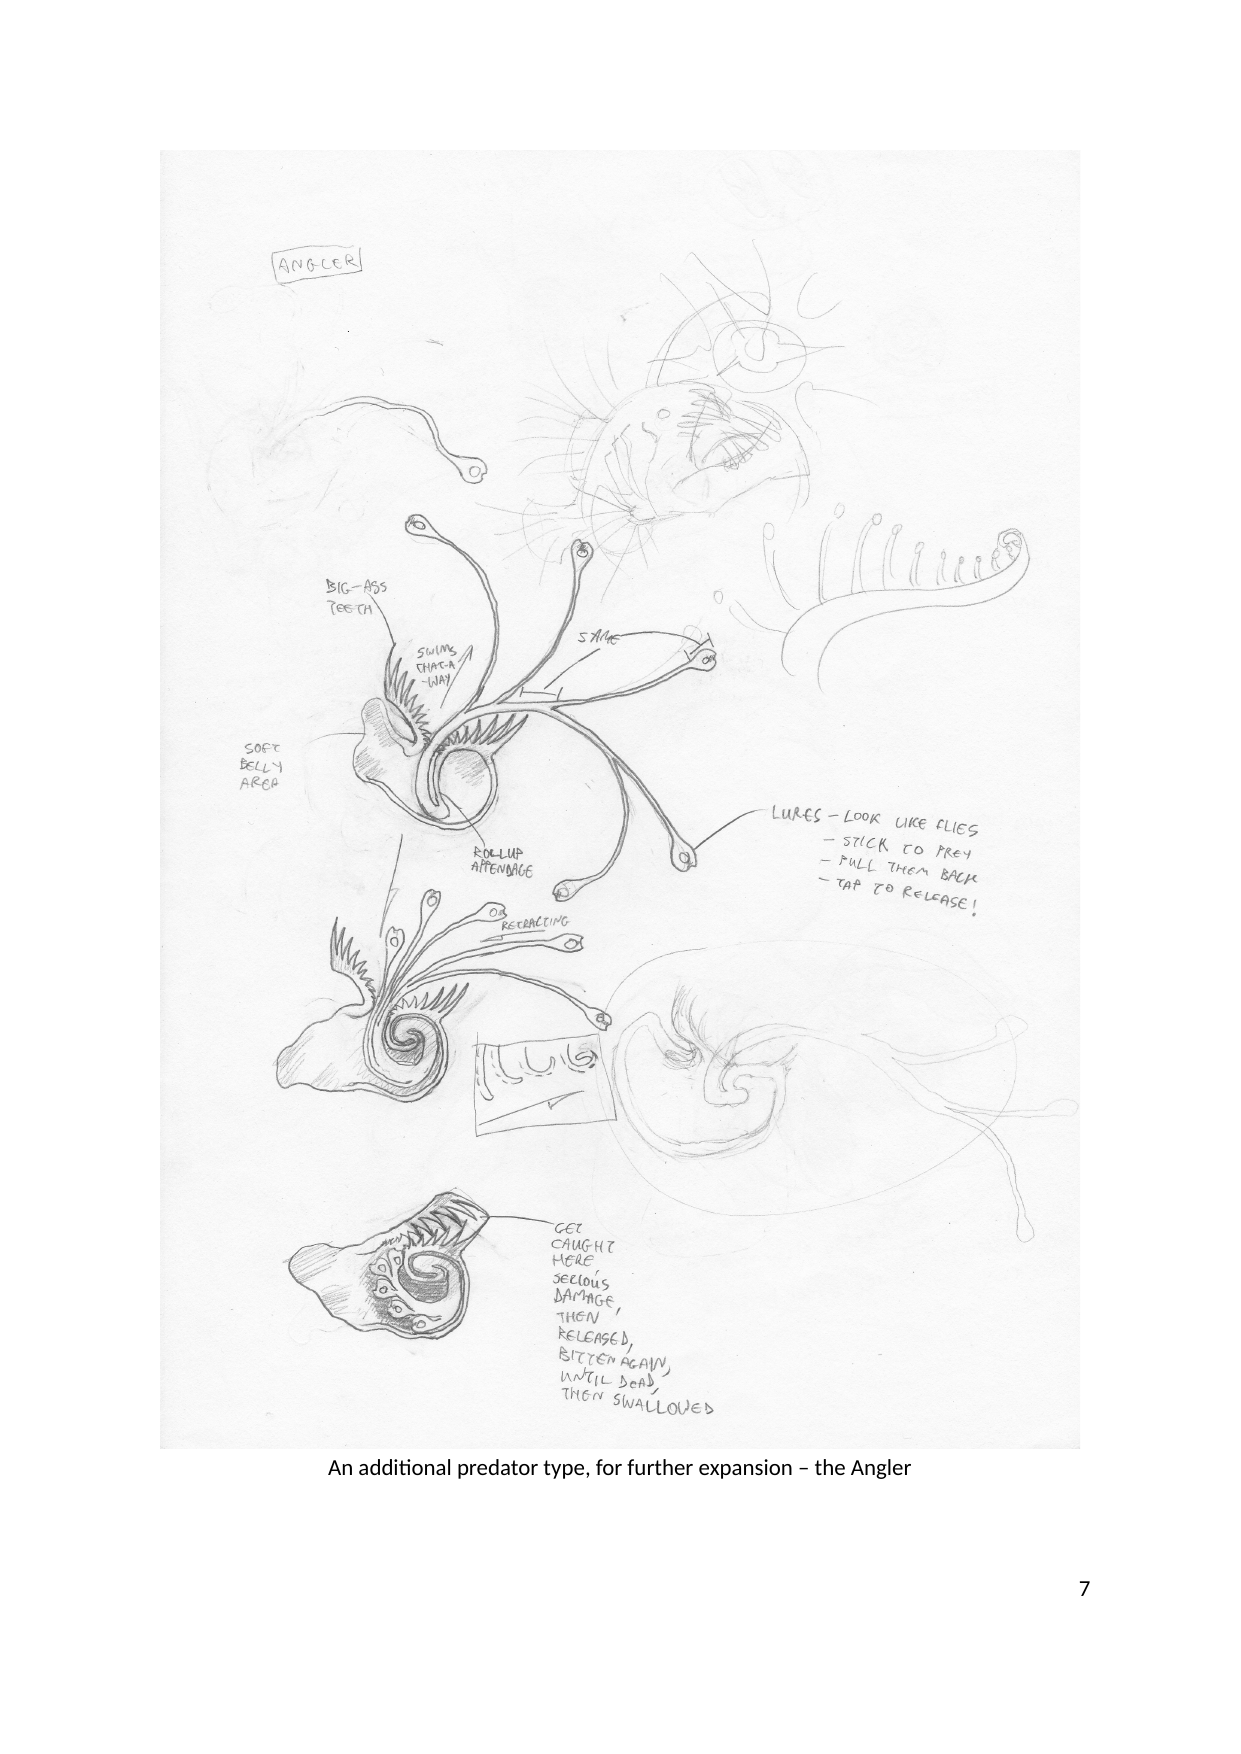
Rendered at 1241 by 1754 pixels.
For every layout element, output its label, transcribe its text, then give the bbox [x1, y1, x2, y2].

picture [160, 150, 1080, 1449]
text An additional predator type, for further expansion – the Angler [150, 150, 1090, 1481]
